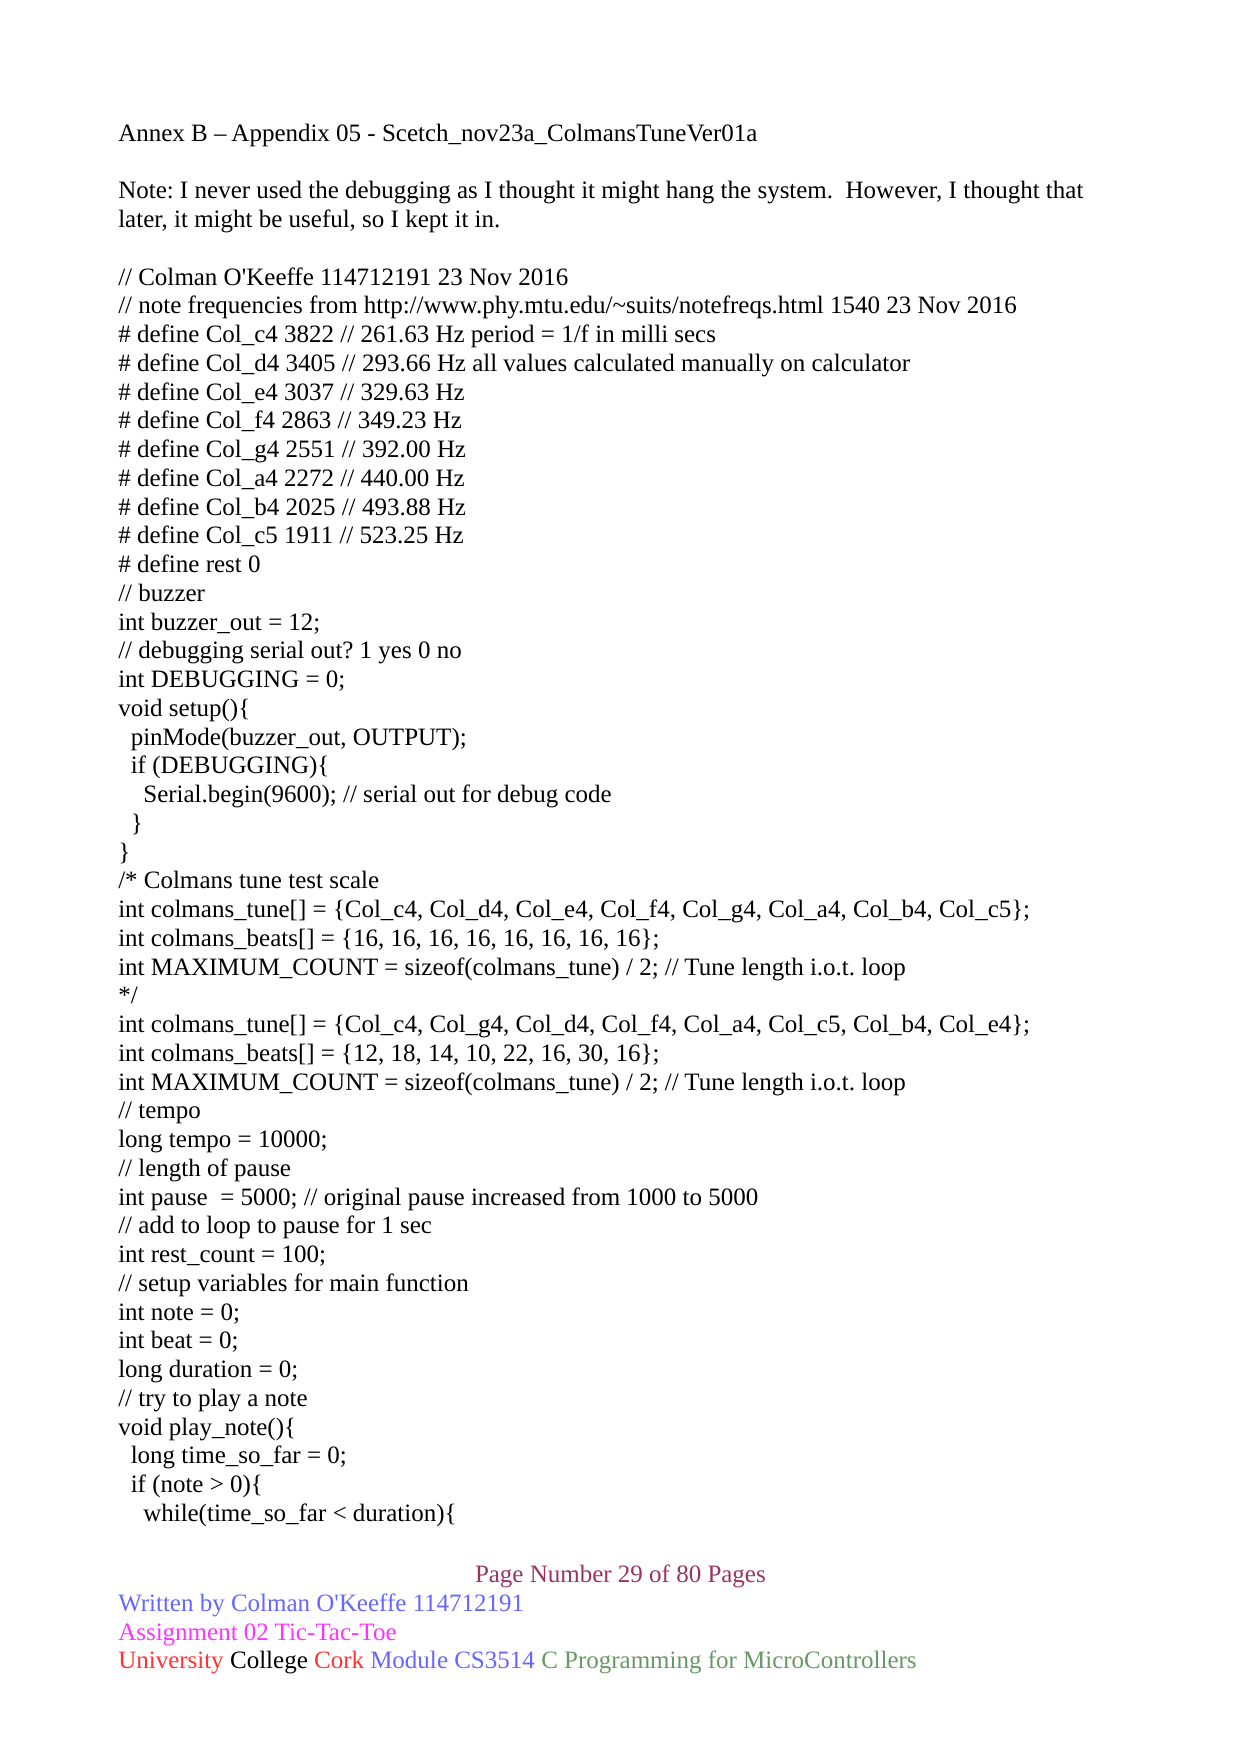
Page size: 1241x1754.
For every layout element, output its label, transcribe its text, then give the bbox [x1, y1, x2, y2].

text */ [118, 981, 1122, 1009]
text // buzzer [118, 578, 1122, 607]
text # define Col_e4 3037 // 329.63 Hz [118, 377, 1122, 406]
text # define Col_g4 2551 // 392.00 Hz [118, 434, 1122, 463]
text int colmans_beats[] = {16, 16, 16, 16, 16, 16, 16, 16}; [118, 923, 1122, 952]
text int beat = 0; [118, 1326, 1122, 1354]
text # define Col_b4 2025 // 493.88 Hz [118, 492, 1122, 521]
text // try to play a note [118, 1383, 1122, 1412]
text int MAXIMUM_COUNT = sizeof(colmans_tune) / 2; // Tune length i.o.t. loop [118, 1067, 1122, 1096]
text // tempo [118, 1096, 1122, 1124]
text // setup variables for main function [118, 1268, 1122, 1297]
text int pause = 5000; // original pause increased from 1000 to 5000 [118, 1182, 1122, 1211]
text # define Col_c5 1911 // 523.25 Hz [118, 521, 1122, 549]
text if (note > 0){ [118, 1469, 1122, 1498]
text int MAXIMUM_COUNT = sizeof(colmans_tune) / 2; // Tune length i.o.t. loop [118, 952, 1122, 981]
text void play_note(){ [118, 1412, 1122, 1441]
text while(time_so_far < duration){ [118, 1498, 1122, 1527]
text } [118, 808, 1122, 837]
text int colmans_tune[] = {Col_c4, Col_g4, Col_d4, Col_f4, Col_a4, Col_c5, Col_b4, Col_e4}; [118, 1009, 1122, 1038]
text long time_so_far = 0; [118, 1441, 1122, 1469]
text int DEBUGGING = 0; [118, 664, 1122, 693]
text } [118, 837, 1122, 866]
text # define Col_f4 2863 // 349.23 Hz [118, 406, 1122, 434]
text long duration = 0; [118, 1354, 1122, 1383]
text int buzzer_out = 12; [118, 607, 1122, 636]
text # define Col_a4 2272 // 440.00 Hz [118, 463, 1122, 492]
text pinMode(buzzer_out, OUTPUT); [118, 722, 1122, 751]
text int colmans_beats[] = {12, 18, 14, 10, 22, 16, 30, 16}; [118, 1038, 1122, 1067]
text int rest_count = 100; [118, 1239, 1122, 1268]
text Serial.begin(9600); // serial out for debug code [118, 779, 1122, 808]
text // length of pause [118, 1153, 1122, 1182]
text // debugging serial out? 1 yes 0 no [118, 636, 1122, 664]
text int note = 0; [118, 1297, 1122, 1326]
text # define rest 0 [118, 549, 1122, 578]
text Note: I never used the debugging as I thought it might hang the system. However, I thought that later, it might be useful, so I kept it in. [118, 176, 1122, 233]
text // add to loop to pause for 1 sec [118, 1211, 1122, 1239]
text // Colman O'Keeffe 114712191 23 Nov 2016 [118, 262, 1122, 291]
text /* Colmans tune test scale [118, 866, 1122, 894]
text int colmans_tune[] = {Col_c4, Col_d4, Col_e4, Col_f4, Col_g4, Col_a4, Col_b4, Col_c5}; [118, 894, 1122, 923]
text long tempo = 10000; [118, 1124, 1122, 1153]
text # define Col_d4 3405 // 293.66 Hz all values calculated manually on calculator [118, 348, 1122, 377]
text # define Col_c4 3822 // 261.63 Hz period = 1/f in milli secs [118, 319, 1122, 348]
text void setup(){ [118, 693, 1122, 722]
text if (DEBUGGING){ [118, 751, 1122, 779]
text // note frequencies from http://www.phy.mtu.edu/~suits/notefreqs.html 1540 23 Nov 2016 [118, 291, 1122, 319]
text Annex B – Appendix 05 - Scetch_nov23a_ColmansTuneVer01a [118, 118, 1122, 147]
